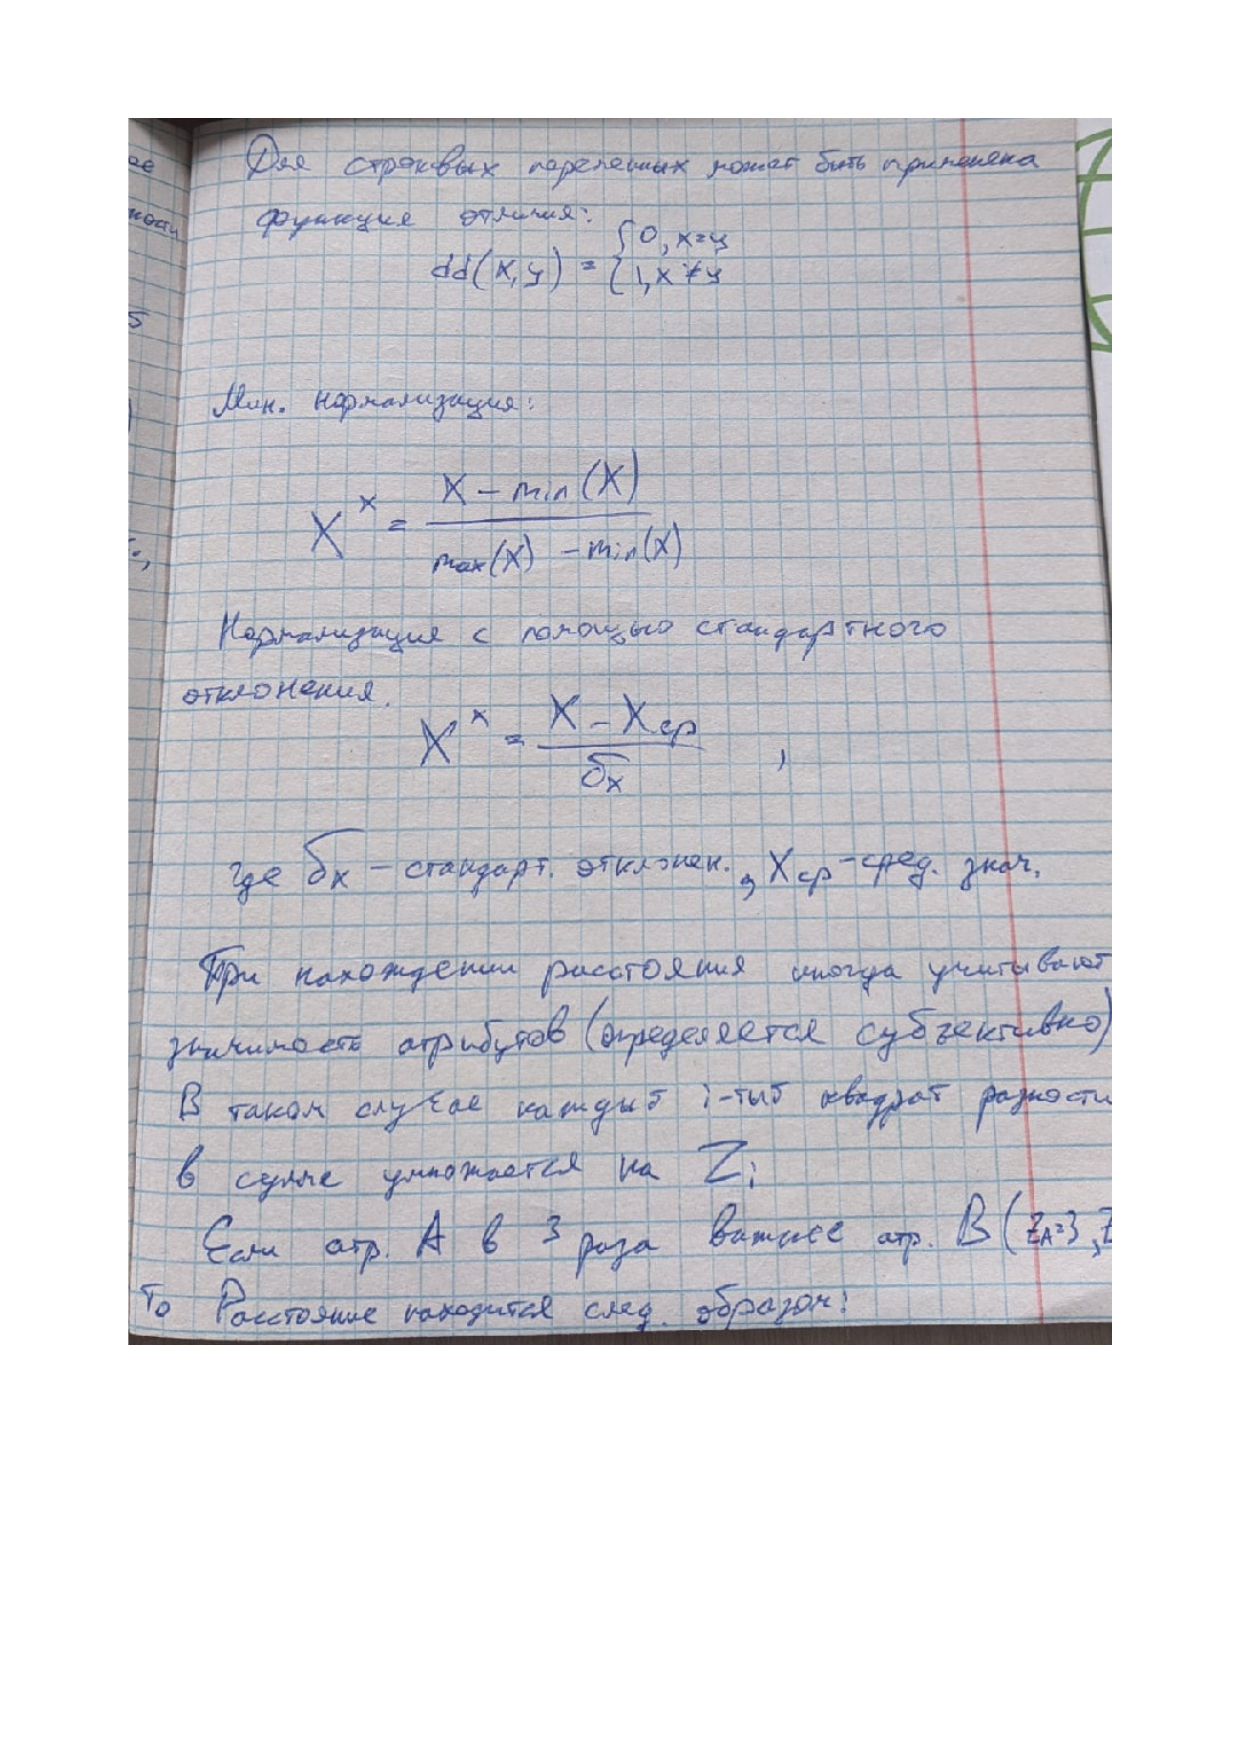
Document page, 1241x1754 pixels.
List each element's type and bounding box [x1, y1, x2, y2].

picture [128, 118, 1112, 1345]
